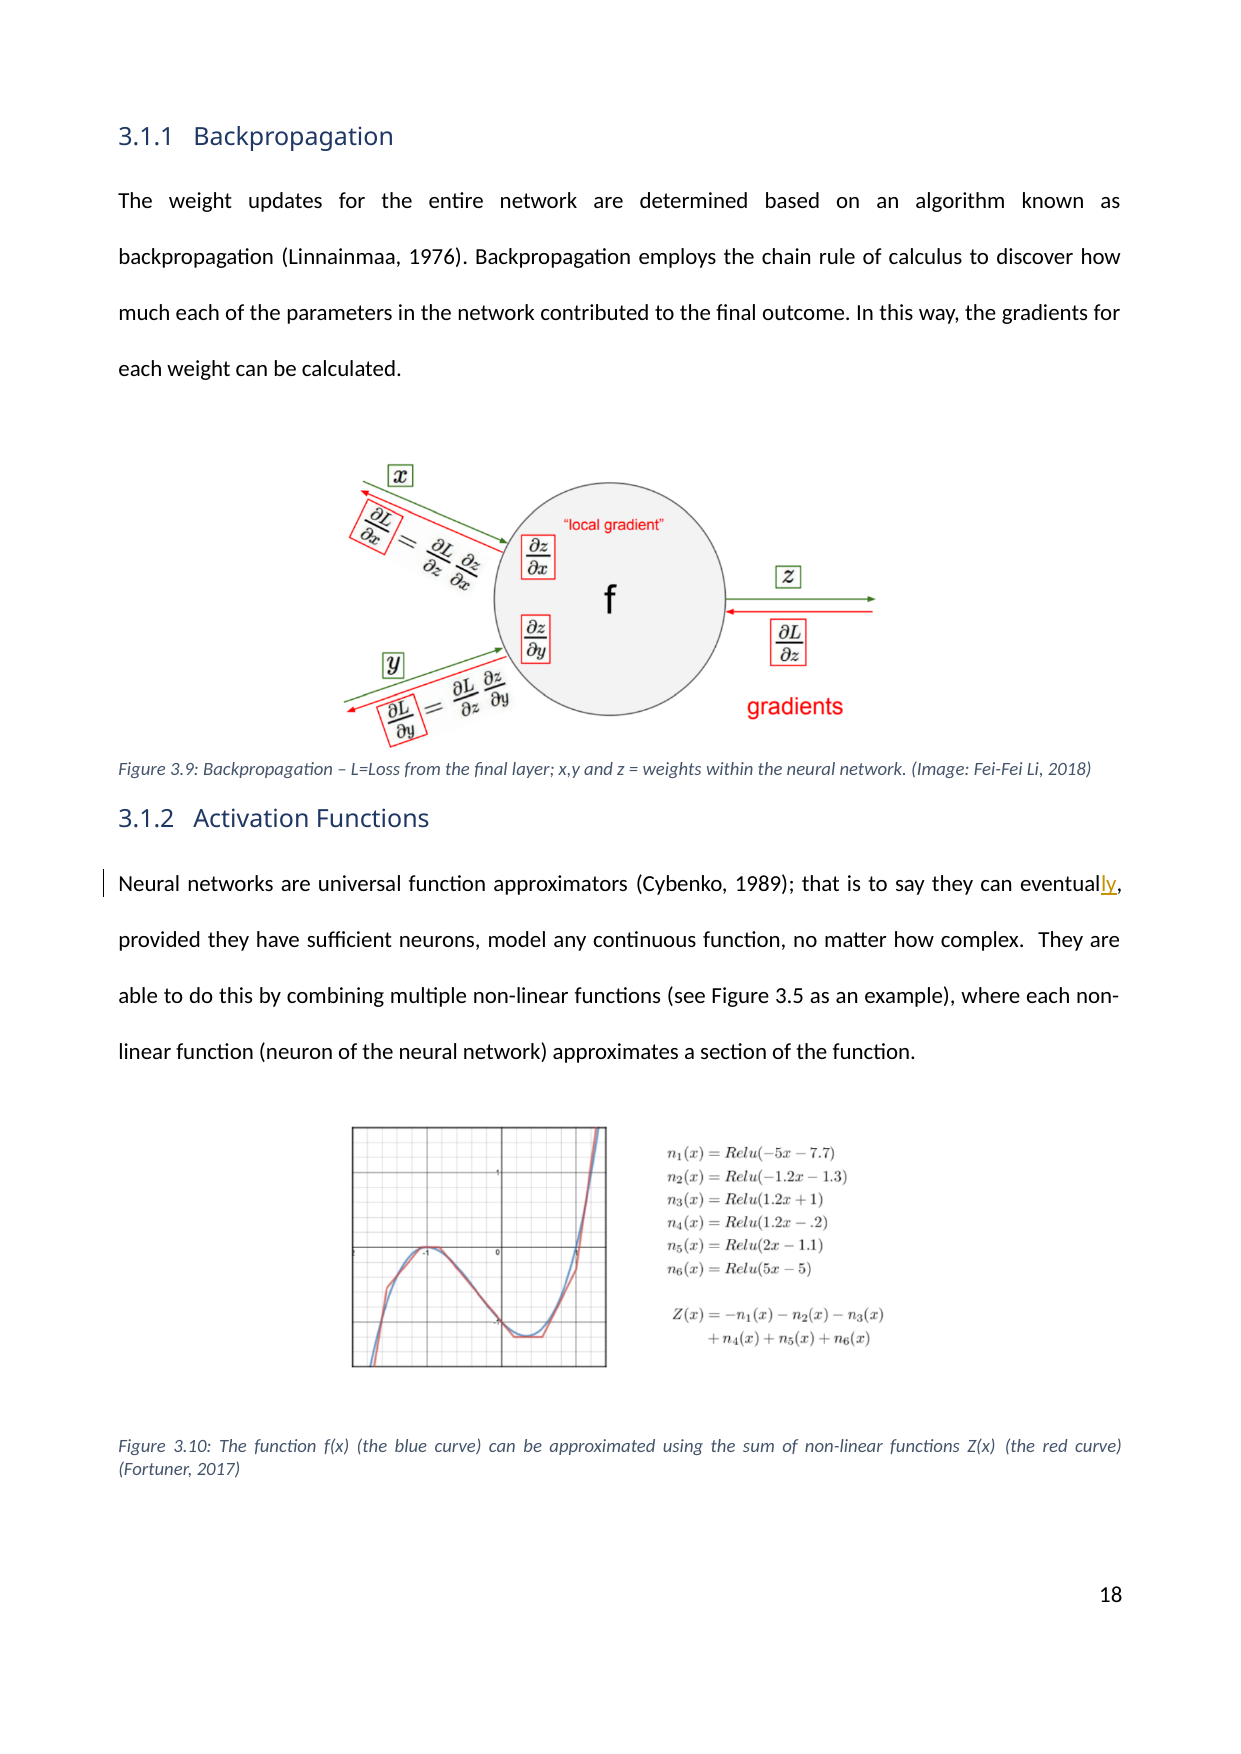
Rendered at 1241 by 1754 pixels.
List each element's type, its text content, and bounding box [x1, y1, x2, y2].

picture [321, 1110, 919, 1390]
text Figure 3.10: The function f(x) (the blue curve) can be approximated using the sum of non-linear functions Z(x) (the red curve)[ CITATION Bre17 \l 3084 ] [118, 1434, 1122, 1480]
text Neural networks are universal function approximators [ CITATION cybenko1989approximation \l 3084 ]; that is to say they can eventually, provided they have sufficient neurons, model any continuous function, no matter how complex. They are able to do this by combining multiple non-linear functions (see Figure 3.5 as an example), where each non-linear function (neuron of the neural network) approximates a section of the function. [118, 869, 1122, 1065]
text Figure 3.9: Backpropagation – L=Loss from the final layer; x,y and z = weights within the neural network. (Image: Fei-Fei Li, 2018) [118, 757, 1122, 780]
text The weight updates for the entire network are determined based on an algorithm known as backpropagation [ CITATION linnainmaa1976taylor \l 3084 ]. Backpropagation employs the chain rule of calculus to discover how much each of the parameters in the network contributed to the final outcome. In this way, the gradients for each weight can be calculated. [118, 186, 1122, 382]
subtitle Backpropagation [118, 118, 1122, 152]
subtitle Activation Functions [118, 801, 1122, 835]
picture [337, 451, 903, 757]
